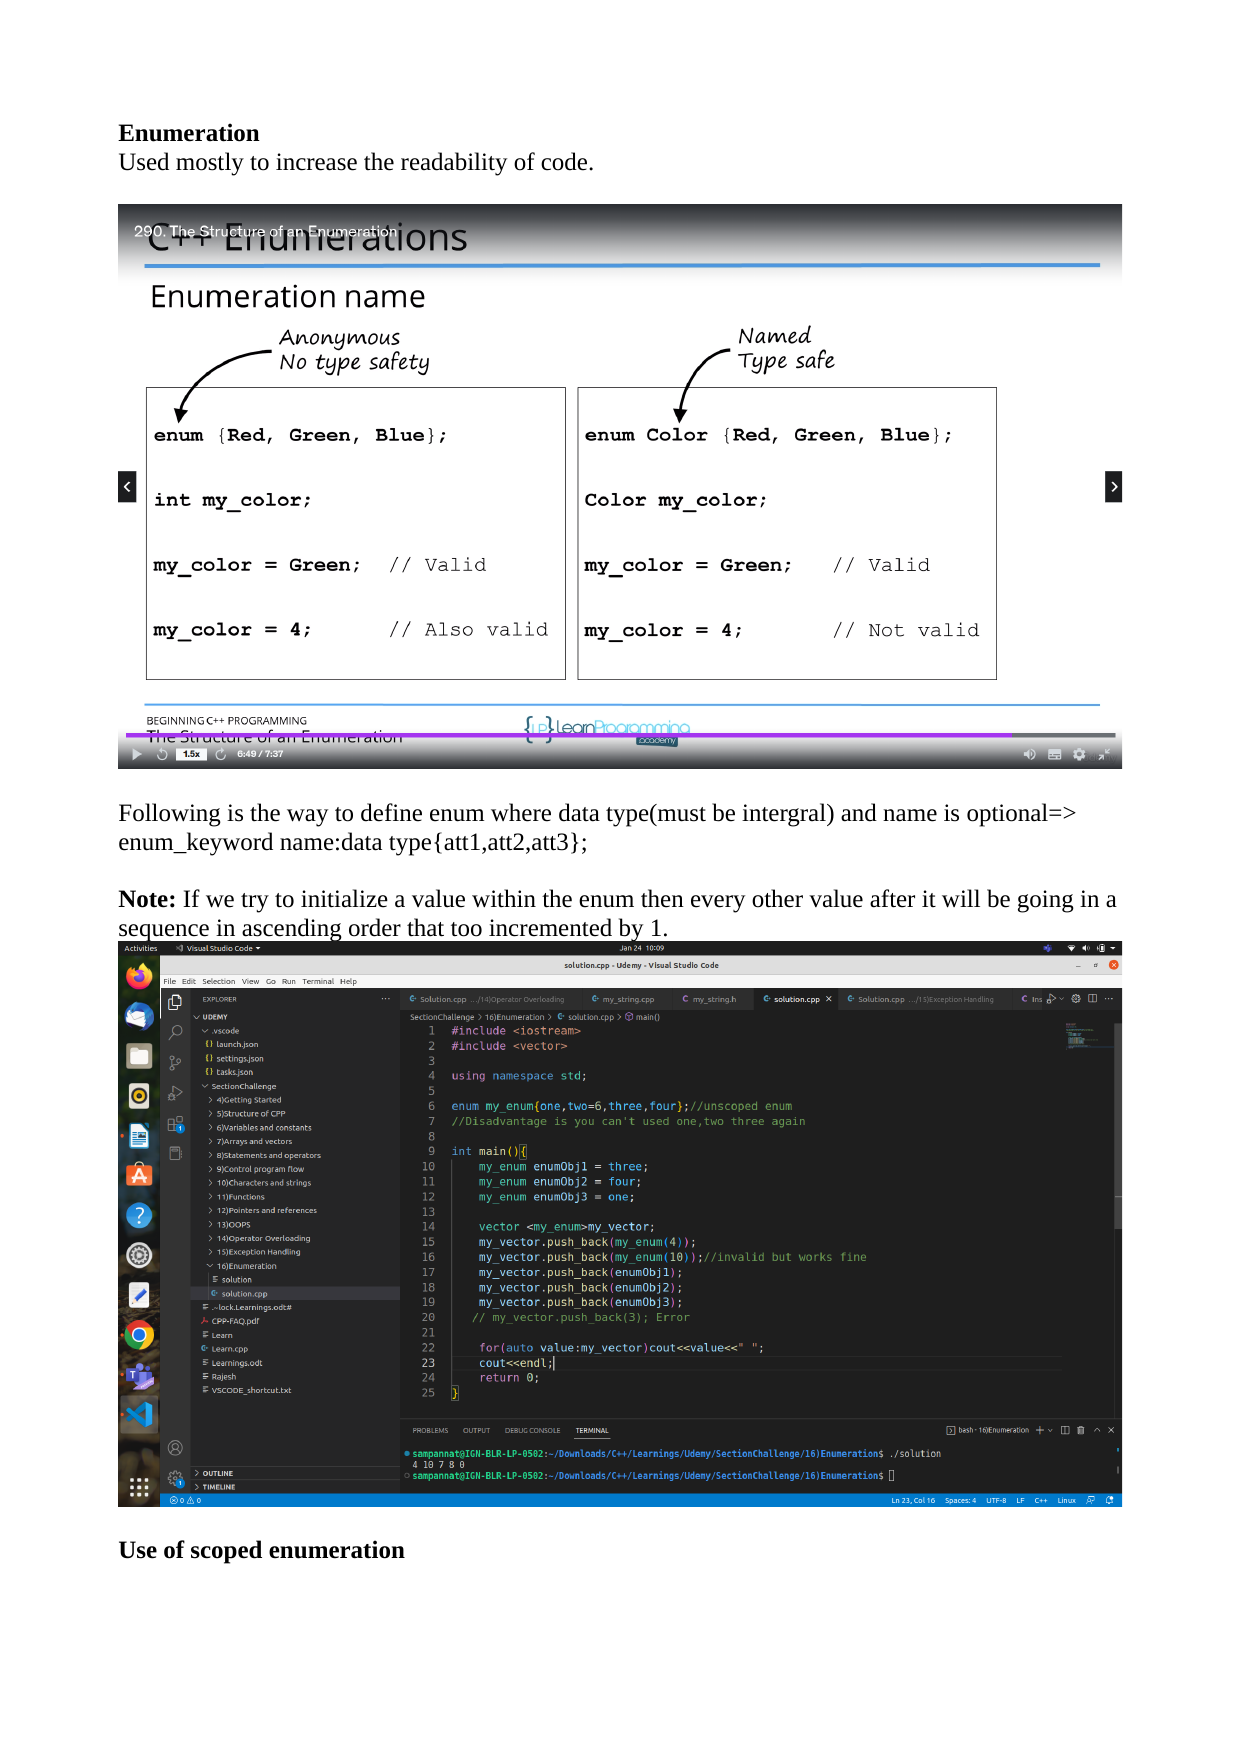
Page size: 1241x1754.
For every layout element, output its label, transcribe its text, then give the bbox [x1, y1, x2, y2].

text Enumeration [118, 118, 1122, 147]
text enum_keyword name:data type{att1,att2,att3}; [118, 827, 1122, 855]
text Use of scoped enumeration [118, 1535, 1122, 1564]
picture [118, 941, 1123, 1507]
picture [118, 204, 1123, 769]
text Used mostly to increase the readability of code. [118, 147, 1122, 176]
text Note: If we try to initialize a value within the enum then every other value after it will be going in a sequence in ascending order that too incremented by 1. [118, 884, 1122, 941]
text Following is the way to define enum where data type(must be intergral) and name is optional=> [118, 798, 1122, 827]
